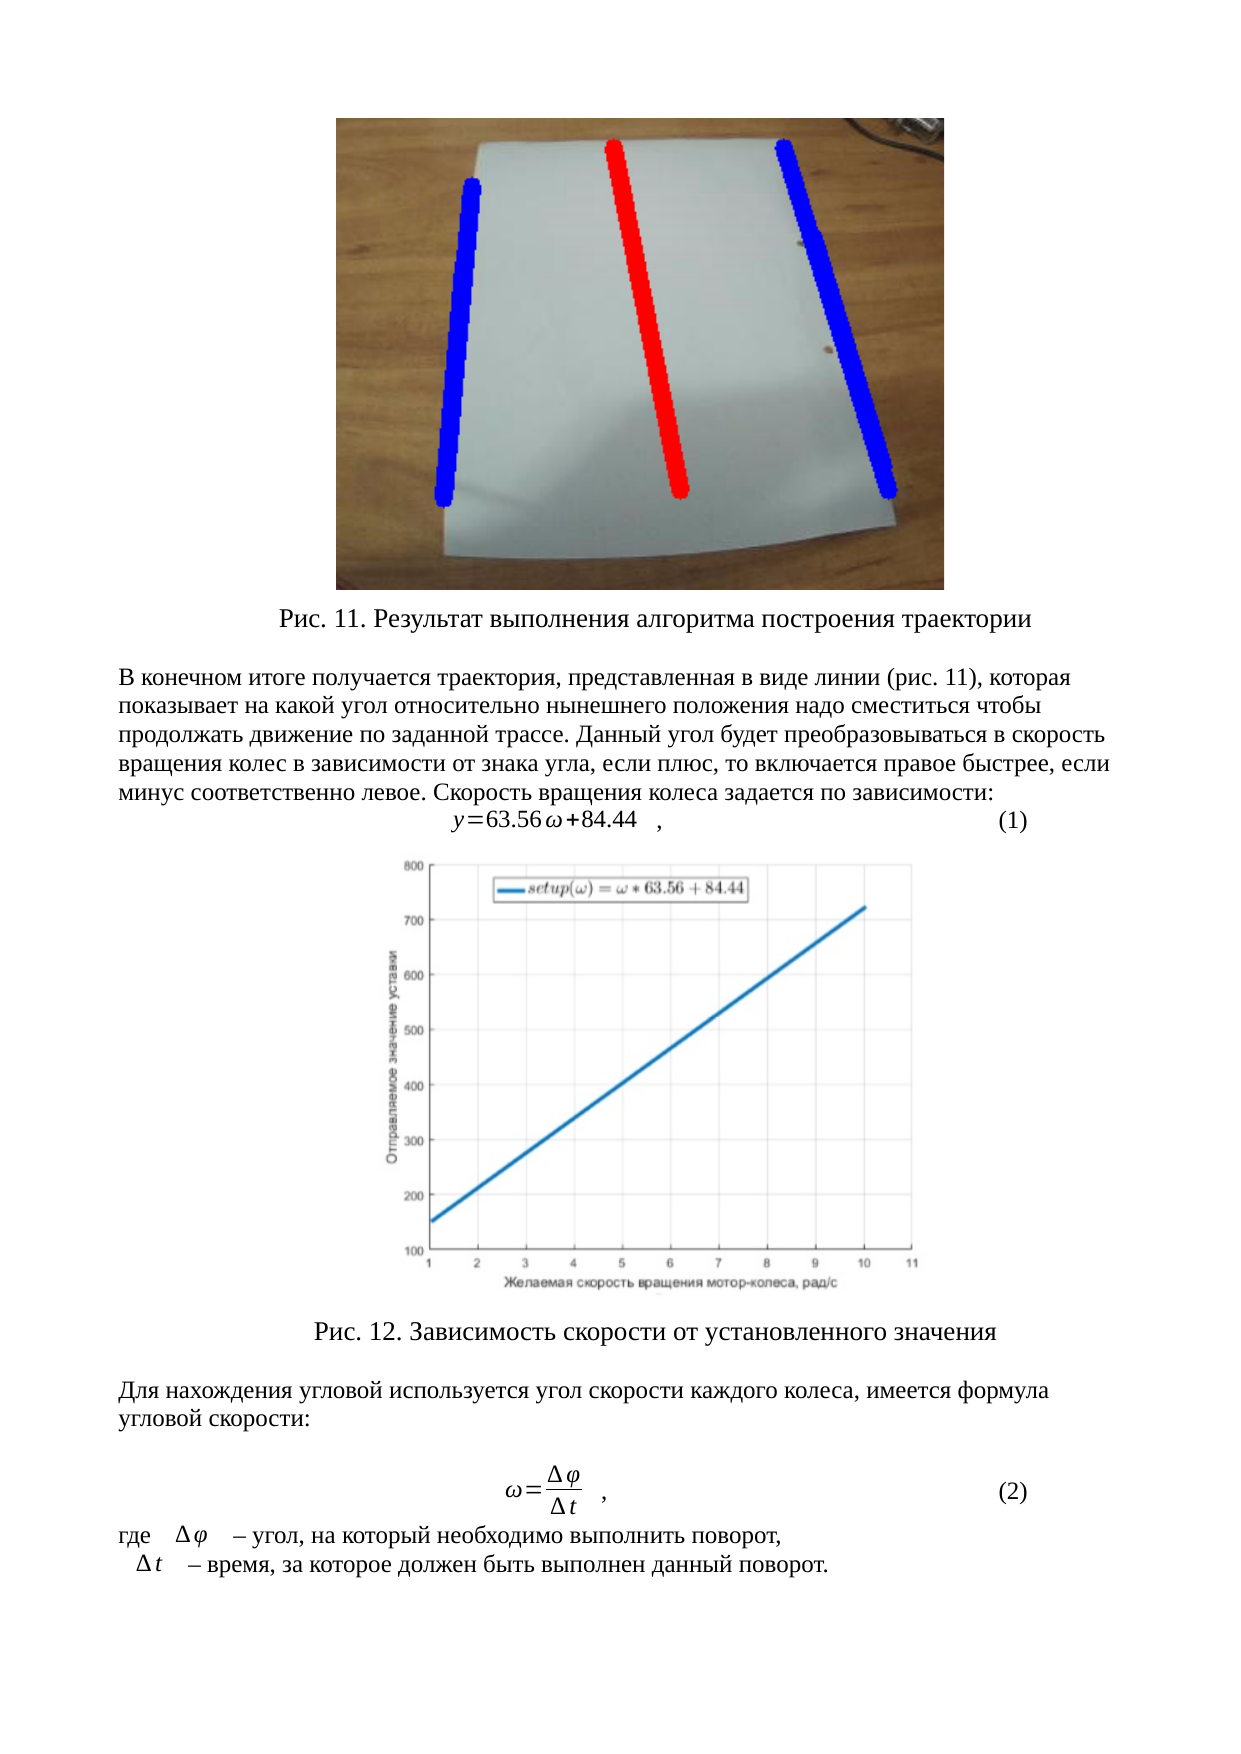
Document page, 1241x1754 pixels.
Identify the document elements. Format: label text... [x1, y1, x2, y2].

text – время, за которое должен быть выполнен данный поворот. [118, 1549, 1104, 1577]
picture [407, 118, 945, 590]
text где – угол, на который необходимо выполнить поворот, [118, 1520, 1104, 1549]
text Для нахождения угловой используется угол скорости каждого колеса, имеется формула угловой скорости: [118, 1375, 1122, 1432]
text Рис. 11. Результат выполнения алгоритма построения траектории [118, 603, 1122, 634]
table_header (1) [987, 806, 1080, 834]
table_header , [107, 806, 987, 834]
text В конечном итоге получается траектория, представленная в виде линии (рис. 11), которая показывает на какой угол относительно нынешнего положения надо сместиться чтобы продолжать движение по заданной трассе. Данный угол будет преобразовываться в скорость вращения колес в зависимости от знака угла, если плюс, то включается правое быстрее, если минус соответственно левое. Скорость вращения колеса задается по зависимости: [118, 662, 1122, 806]
picture [599, 1116, 799, 1303]
text Рис. 12. Зависимость скорости от установленного значения [118, 1316, 1122, 1347]
table_header (2) [987, 1461, 1080, 1520]
table_header , [107, 1461, 987, 1520]
